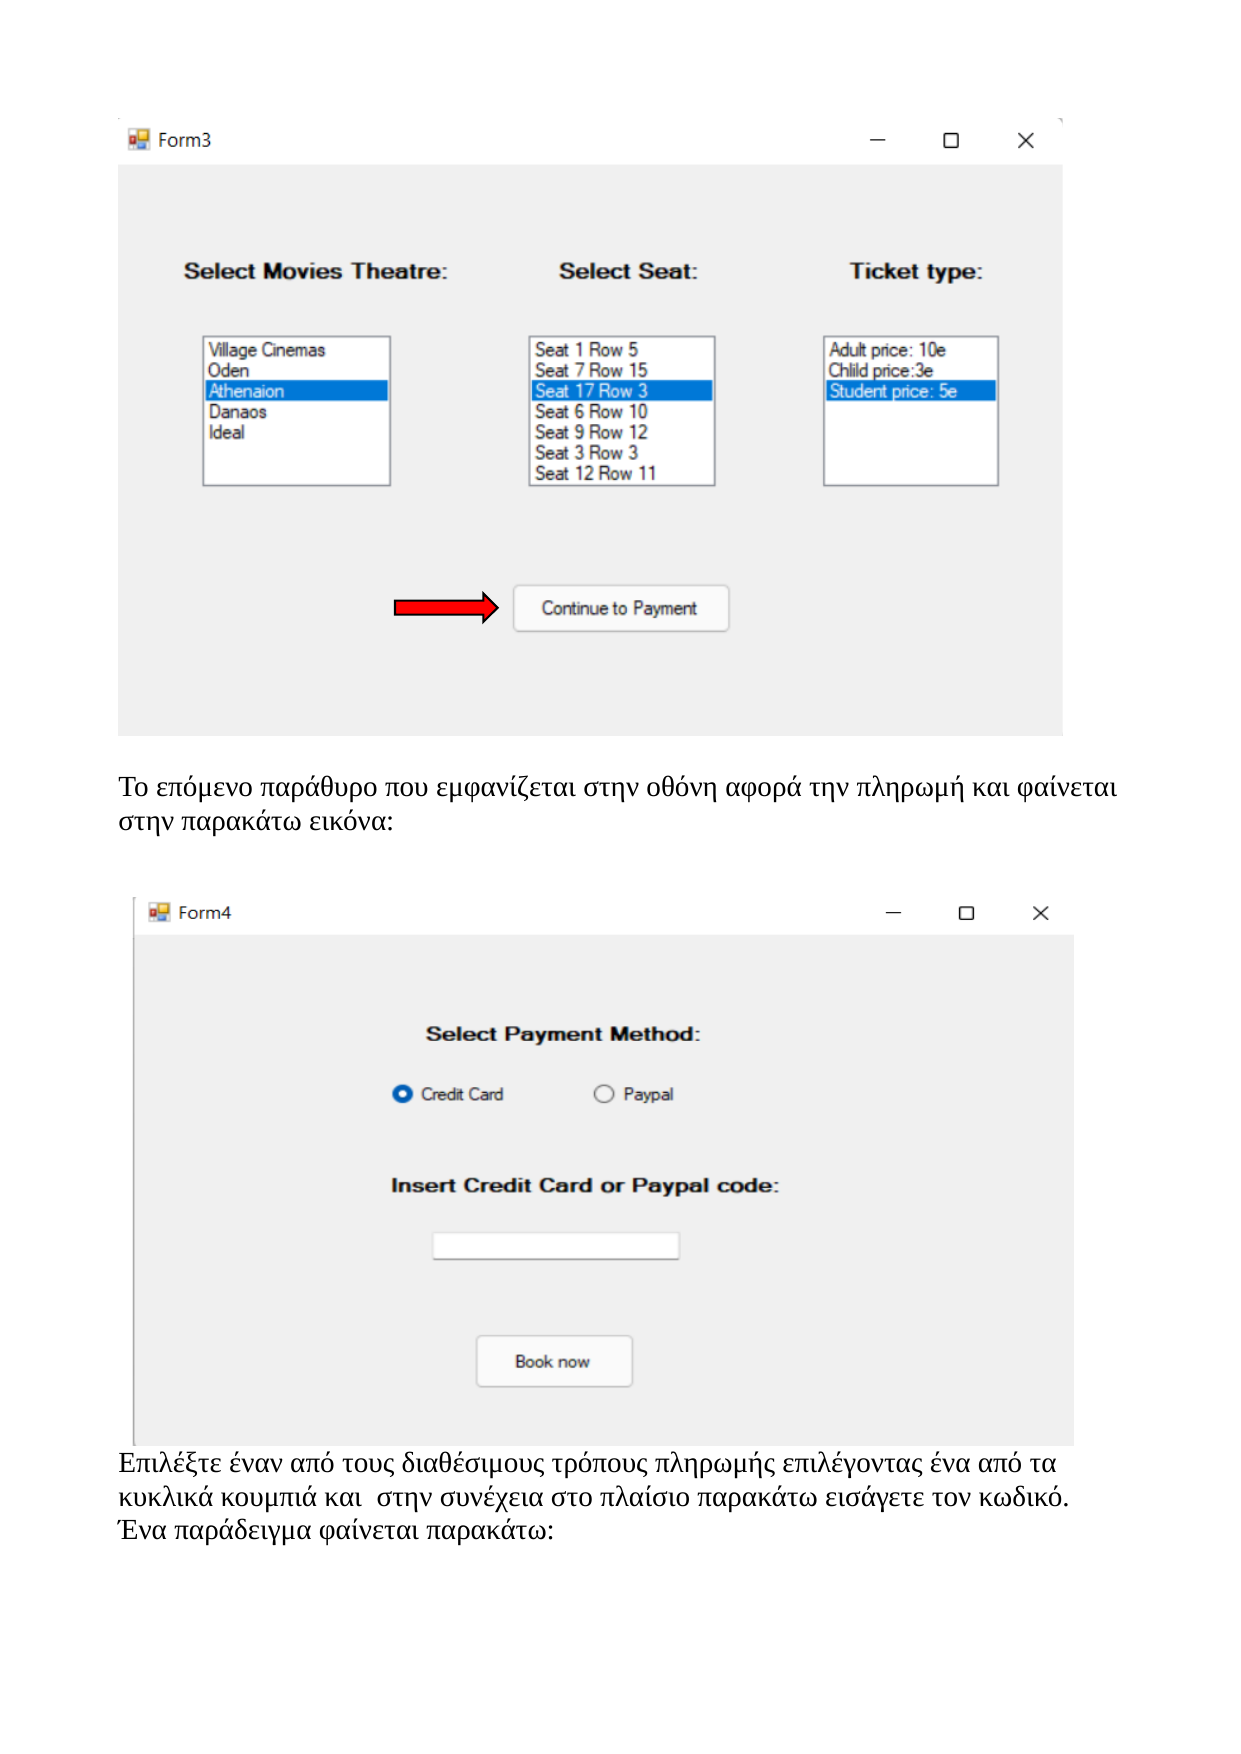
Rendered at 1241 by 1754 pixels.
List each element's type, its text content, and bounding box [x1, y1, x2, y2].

text Το επόμενο παράθυρο που εμφανίζεται στην οθόνη αφορά την πληρωμή και φαίνεται στην παρακάτω εικόνα: [118, 769, 1122, 836]
text Επιλέξτε έναν από τους διαθέσιμους τρόπους πληρωμής επιλέγοντας ένα από τα κυκλικά κουμπιά και στην συνέχεια στο πλαίσιο παρακάτω εισάγετε τον κωδικό. Ένα παράδειγμα φαίνεται παρακάτω: [118, 1445, 1122, 1546]
